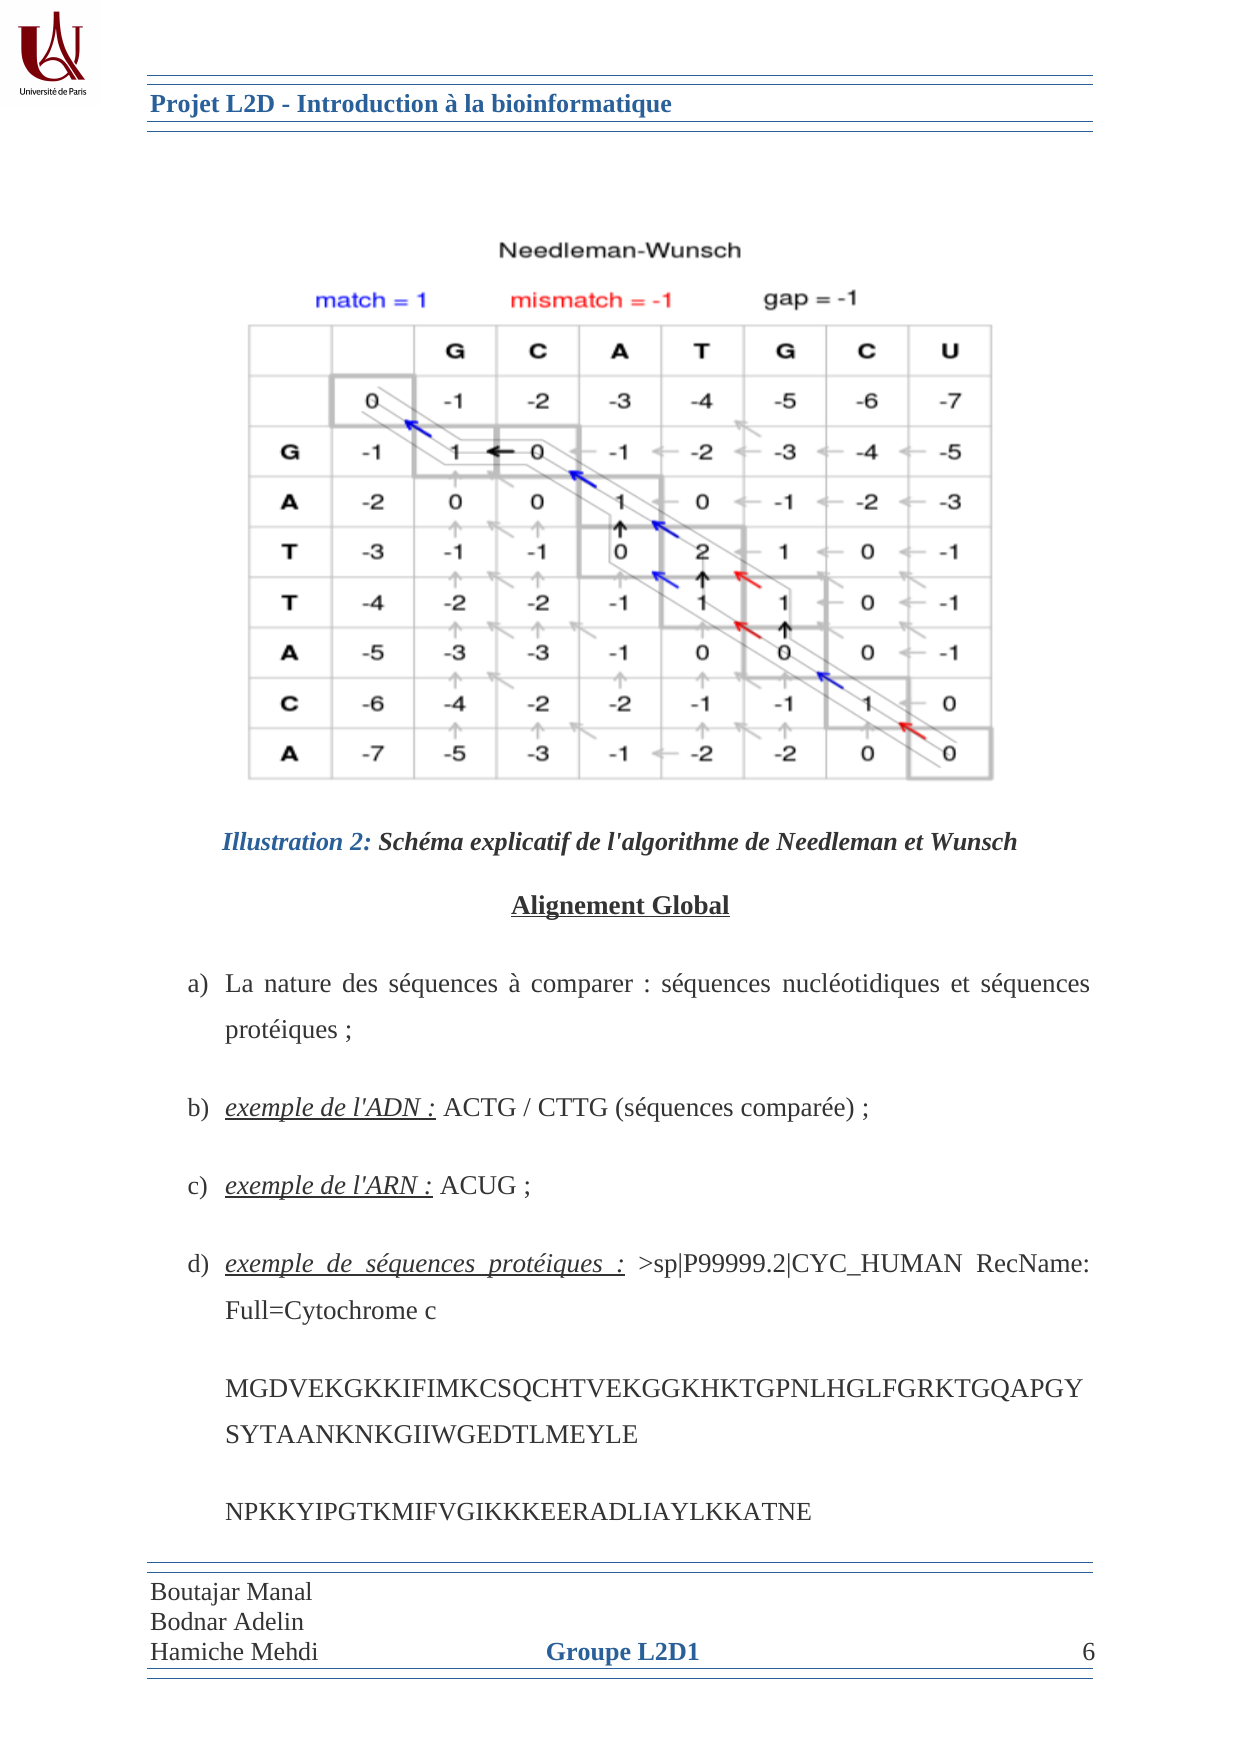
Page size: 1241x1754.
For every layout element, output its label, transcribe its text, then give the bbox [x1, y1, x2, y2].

list NPKKYIPGTKMIFVGIKKKEERADLIAYLKKATNE [187, 1496, 1090, 1526]
list exemple de séquences protéiques : >sp|P99999.2|CYC_HUMAN RecName: Full=Cytochrome c [187, 1247, 1090, 1325]
list exemple de l'ADN : ACTG / CTTG (séquences comparée) ; [187, 1091, 1090, 1122]
text Illustration 2: Schéma explicatif de l'algorithme de Needleman et Wunsch [220, 799, 1020, 856]
list MGDVEKGKKIFIMKCSQCHTVEKGGKHKTGPNLHGLFGRKTGQAPGYSYTAANKNKGIIWGEDTLMEYLE [187, 1372, 1090, 1449]
list La nature des séquences à comparer : séquences nucléotidiques et séquences protéiques ; [187, 967, 1090, 1044]
text Alignement Global [150, 254, 1090, 920]
list exemple de l'ARN : ACUG ; [187, 1169, 1090, 1200]
picture [220, 201, 1020, 799]
picture [0, 0, 101, 107]
